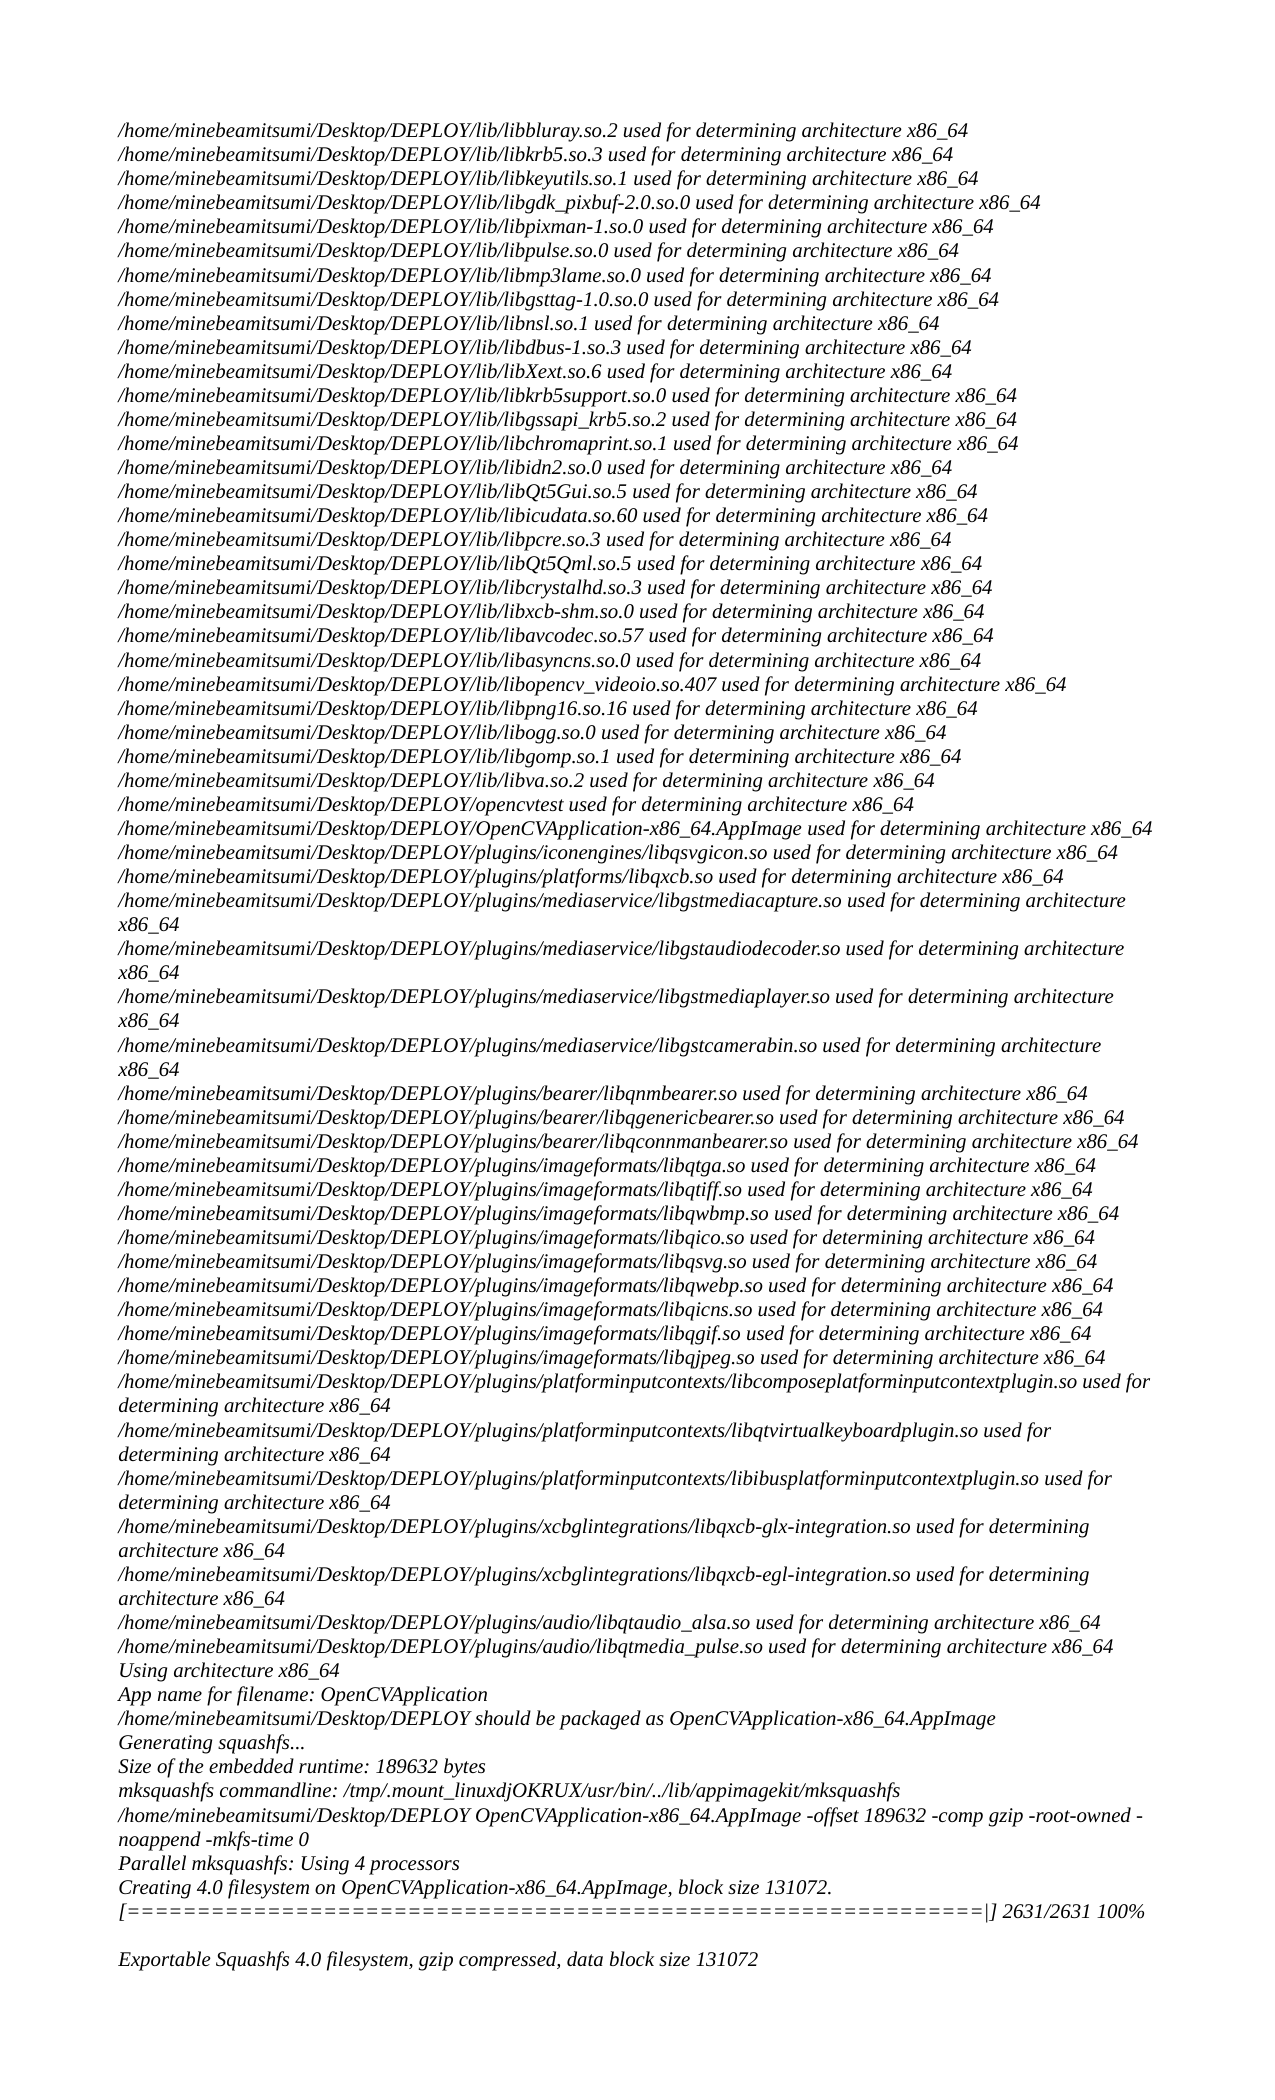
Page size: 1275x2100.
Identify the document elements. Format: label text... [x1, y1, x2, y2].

text /home/minebeamitsumi/Desktop/DEPLOY/lib/libQt5Gui.so.5 used for determining architecture x86_64 [118, 479, 1157, 503]
text /home/minebeamitsumi/Desktop/DEPLOY/plugins/xcbglintegrations/libqxcb-glx-integration.so used for determining architecture x86_64 [118, 1514, 1157, 1562]
text /home/minebeamitsumi/Desktop/DEPLOY/lib/libgdk_pixbuf-2.0.so.0 used for determining architecture x86_64 [118, 190, 1157, 214]
text /home/minebeamitsumi/Desktop/DEPLOY/plugins/bearer/libqnmbearer.so used for determining architecture x86_64 [118, 1081, 1157, 1105]
text /home/minebeamitsumi/Desktop/DEPLOY/lib/libicudata.so.60 used for determining architecture x86_64 [118, 503, 1157, 527]
text /home/minebeamitsumi/Desktop/DEPLOY/lib/libmp3lame.so.0 used for determining architecture x86_64 [118, 262, 1157, 287]
text /home/minebeamitsumi/Desktop/DEPLOY/lib/libasyncns.so.0 used for determining architecture x86_64 [118, 647, 1157, 672]
text /home/minebeamitsumi/Desktop/DEPLOY/lib/libpixman-1.so.0 used for determining architecture x86_64 [118, 214, 1157, 238]
text /home/minebeamitsumi/Desktop/DEPLOY/plugins/bearer/libqgenericbearer.so used for determining architecture x86_64 [118, 1105, 1157, 1129]
text /home/minebeamitsumi/Desktop/DEPLOY/lib/libQt5Qml.so.5 used for determining architecture x86_64 [118, 551, 1157, 575]
text /home/minebeamitsumi/Desktop/DEPLOY/plugins/imageformats/libqsvg.so used for determining architecture x86_64 [118, 1249, 1157, 1273]
text /home/minebeamitsumi/Desktop/DEPLOY/lib/libkeyutils.so.1 used for determining architecture x86_64 [118, 166, 1157, 190]
text /home/minebeamitsumi/Desktop/DEPLOY/plugins/platforms/libqxcb.so used for determining architecture x86_64 [118, 864, 1157, 888]
text /home/minebeamitsumi/Desktop/DEPLOY/plugins/audio/libqtaudio_alsa.so used for determining architecture x86_64 [118, 1610, 1157, 1634]
text Using architecture x86_64 [118, 1658, 1157, 1682]
text /home/minebeamitsumi/Desktop/DEPLOY/lib/libxcb-shm.so.0 used for determining architecture x86_64 [118, 599, 1157, 623]
text /home/minebeamitsumi/Desktop/DEPLOY/plugins/platforminputcontexts/libibusplatforminputcontextplugin.so used for determining architecture x86_64 [118, 1466, 1157, 1514]
text /home/minebeamitsumi/Desktop/DEPLOY/plugins/mediaservice/libgstaudiodecoder.so used for determining architecture x86_64 [118, 936, 1157, 984]
text /home/minebeamitsumi/Desktop/DEPLOY/lib/libpng16.so.16 used for determining architecture x86_64 [118, 696, 1157, 720]
text /home/minebeamitsumi/Desktop/DEPLOY/lib/libbluray.so.2 used for determining architecture x86_64 [118, 118, 1157, 142]
text /home/minebeamitsumi/Desktop/DEPLOY/plugins/imageformats/libqicns.so used for determining architecture x86_64 [118, 1297, 1157, 1321]
text /home/minebeamitsumi/Desktop/DEPLOY/lib/libcrystalhd.so.3 used for determining architecture x86_64 [118, 575, 1157, 599]
text /home/minebeamitsumi/Desktop/DEPLOY/lib/libogg.so.0 used for determining architecture x86_64 [118, 720, 1157, 744]
text Creating 4.0 filesystem on OpenCVApplication-x86_64.AppImage, block size 131072. [118, 1875, 1157, 1899]
text Generating squashfs... [118, 1730, 1157, 1754]
text /home/minebeamitsumi/Desktop/DEPLOY/plugins/imageformats/libqjpeg.so used for determining architecture x86_64 [118, 1345, 1157, 1369]
text /home/minebeamitsumi/Desktop/DEPLOY/OpenCVApplication-x86_64.AppImage used for determining architecture x86_64 [118, 816, 1157, 840]
text mksquashfs commandline: /tmp/.mount_linuxdjOKRUX/usr/bin/../lib/appimagekit/mksquashfs /home/minebeamitsumi/Desktop/DEPLOY OpenCVApplication-x86_64.AppImage -offset 189632 -comp gzip -root-owned -noappend -mkfs-time 0 [118, 1778, 1157, 1851]
text /home/minebeamitsumi/Desktop/DEPLOY/plugins/platforminputcontexts/libqtvirtualkeyboardplugin.so used for determining architecture x86_64 [118, 1417, 1157, 1466]
text /home/minebeamitsumi/Desktop/DEPLOY/lib/libchromaprint.so.1 used for determining architecture x86_64 [118, 431, 1157, 455]
text /home/minebeamitsumi/Desktop/DEPLOY/opencvtest used for determining architecture x86_64 [118, 792, 1157, 816]
text /home/minebeamitsumi/Desktop/DEPLOY/plugins/imageformats/libqwbmp.so used for determining architecture x86_64 [118, 1201, 1157, 1225]
text Size of the embedded runtime: 189632 bytes [118, 1754, 1157, 1778]
text /home/minebeamitsumi/Desktop/DEPLOY/plugins/mediaservice/libgstmediacapture.so used for determining architecture x86_64 [118, 888, 1157, 936]
text /home/minebeamitsumi/Desktop/DEPLOY/plugins/mediaservice/libgstcamerabin.so used for determining architecture x86_64 [118, 1032, 1157, 1081]
text /home/minebeamitsumi/Desktop/DEPLOY/lib/libpulse.so.0 used for determining architecture x86_64 [118, 238, 1157, 262]
text /home/minebeamitsumi/Desktop/DEPLOY/lib/libopencv_videoio.so.407 used for determining architecture x86_64 [118, 672, 1157, 696]
text /home/minebeamitsumi/Desktop/DEPLOY/lib/libidn2.so.0 used for determining architecture x86_64 [118, 455, 1157, 479]
text /home/minebeamitsumi/Desktop/DEPLOY/lib/libva.so.2 used for determining architecture x86_64 [118, 768, 1157, 792]
text /home/minebeamitsumi/Desktop/DEPLOY/lib/libavcodec.so.57 used for determining architecture x86_64 [118, 623, 1157, 647]
text /home/minebeamitsumi/Desktop/DEPLOY/lib/libdbus-1.so.3 used for determining architecture x86_64 [118, 335, 1157, 359]
text /home/minebeamitsumi/Desktop/DEPLOY/lib/libkrb5.so.3 used for determining architecture x86_64 [118, 142, 1157, 166]
text /home/minebeamitsumi/Desktop/DEPLOY/lib/libkrb5support.so.0 used for determining architecture x86_64 [118, 383, 1157, 407]
text /home/minebeamitsumi/Desktop/DEPLOY/lib/libpcre.so.3 used for determining architecture x86_64 [118, 527, 1157, 551]
text /home/minebeamitsumi/Desktop/DEPLOY/plugins/platforminputcontexts/libcomposeplatforminputcontextplugin.so used for determining architecture x86_64 [118, 1369, 1157, 1417]
text /home/minebeamitsumi/Desktop/DEPLOY should be packaged as OpenCVApplication-x86_64.AppImage [118, 1706, 1157, 1730]
text App name for filename: OpenCVApplication [118, 1682, 1157, 1706]
text /home/minebeamitsumi/Desktop/DEPLOY/plugins/audio/libqtmedia_pulse.so used for determining architecture x86_64 [118, 1634, 1157, 1658]
text /home/minebeamitsumi/Desktop/DEPLOY/plugins/mediaservice/libgstmediaplayer.so used for determining architecture x86_64 [118, 984, 1157, 1032]
text [=============================================================|] 2631/2631 100% [118, 1899, 1157, 1923]
text Parallel mksquashfs: Using 4 processors [118, 1851, 1157, 1875]
text /home/minebeamitsumi/Desktop/DEPLOY/plugins/imageformats/libqico.so used for determining architecture x86_64 [118, 1225, 1157, 1249]
text /home/minebeamitsumi/Desktop/DEPLOY/plugins/imageformats/libqtga.so used for determining architecture x86_64 [118, 1153, 1157, 1177]
text Exportable Squashfs 4.0 filesystem, gzip compressed, data block size 131072 [118, 1947, 1157, 1971]
text /home/minebeamitsumi/Desktop/DEPLOY/lib/libgsttag-1.0.so.0 used for determining architecture x86_64 [118, 287, 1157, 311]
text /home/minebeamitsumi/Desktop/DEPLOY/lib/libXext.so.6 used for determining architecture x86_64 [118, 359, 1157, 383]
text /home/minebeamitsumi/Desktop/DEPLOY/plugins/imageformats/libqwebp.so used for determining architecture x86_64 [118, 1273, 1157, 1297]
text /home/minebeamitsumi/Desktop/DEPLOY/plugins/iconengines/libqsvgicon.so used for determining architecture x86_64 [118, 840, 1157, 864]
text /home/minebeamitsumi/Desktop/DEPLOY/lib/libgssapi_krb5.so.2 used for determining architecture x86_64 [118, 407, 1157, 431]
text /home/minebeamitsumi/Desktop/DEPLOY/plugins/imageformats/libqgif.so used for determining architecture x86_64 [118, 1321, 1157, 1345]
text /home/minebeamitsumi/Desktop/DEPLOY/plugins/xcbglintegrations/libqxcb-egl-integration.so used for determining architecture x86_64 [118, 1562, 1157, 1610]
text /home/minebeamitsumi/Desktop/DEPLOY/plugins/bearer/libqconnmanbearer.so used for determining architecture x86_64 [118, 1129, 1157, 1153]
text /home/minebeamitsumi/Desktop/DEPLOY/lib/libnsl.so.1 used for determining architecture x86_64 [118, 311, 1157, 335]
text /home/minebeamitsumi/Desktop/DEPLOY/plugins/imageformats/libqtiff.so used for determining architecture x86_64 [118, 1177, 1157, 1201]
text /home/minebeamitsumi/Desktop/DEPLOY/lib/libgomp.so.1 used for determining architecture x86_64 [118, 744, 1157, 768]
